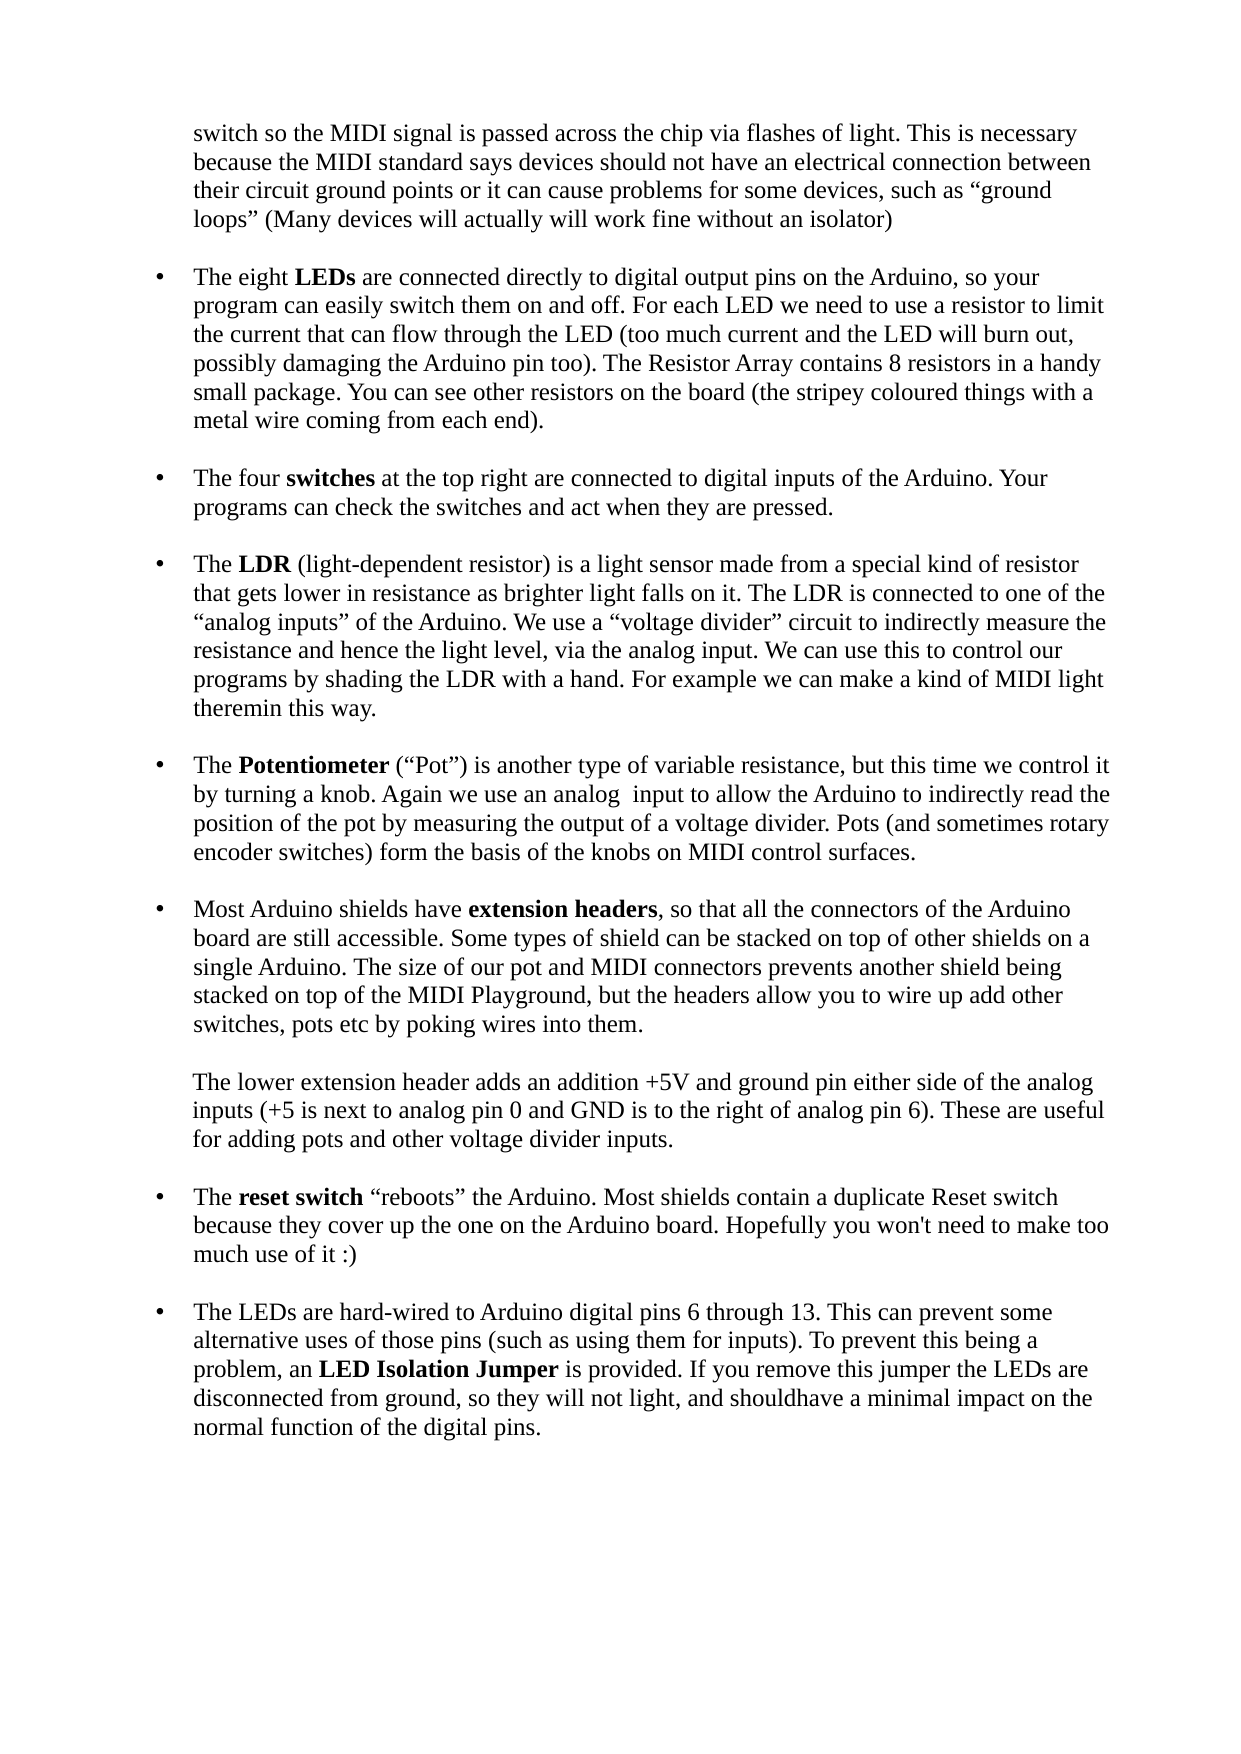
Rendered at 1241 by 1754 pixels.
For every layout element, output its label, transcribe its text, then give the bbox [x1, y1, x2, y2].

list The four switches at the top right are connected to digital inputs of the Arduino. Your programs can check the switches and act when they are pressed. [156, 463, 1122, 521]
list The reset switch “reboots” the Arduino. Most shields contain a duplicate Reset switch because they cover up the one on the Arduino board. Hopefully you won't need to make too much use of it :) [156, 1182, 1122, 1268]
list Most Arduino shields have extension headers, so that all the connectors of the Arduino board are still accessible. Some types of shield can be stacked on top of other shields on a single Arduino. The size of our pot and MIDI connectors prevents another shield being stacked on top of the MIDI Playground, but the headers allow you to wire up add other switches, pots etc by poking wires into them. [156, 894, 1122, 1038]
list The LDR (light-dependent resistor) is a light sensor made from a special kind of resistor that gets lower in resistance as brighter light falls on it. The LDR is connected to one of the “analog inputs” of the Arduino. We use a “voltage divider” circuit to indirectly measure the resistance and hence the light level, via the analog input. We can use this to control our programs by shading the LDR with a hand. For example we can make a kind of MIDI light theremin this way. [156, 549, 1122, 722]
list switch so the MIDI signal is passed across the chip via flashes of light. This is necessary because the MIDI standard says devices should not have an electrical connection between their circuit ground points or it can cause problems for some devices, such as “ground loops” (Many devices will actually will work fine without an isolator) [156, 118, 1122, 233]
list The LEDs are hard-wired to Arduino digital pins 6 through 13. This can prevent some alternative uses of those pins (such as using them for inputs). To prevent this being a problem, an LED Isolation Jumper is provided. If you remove this jumper the LEDs are disconnected from ground, so they will not light, and shouldhave a minimal impact on the normal function of the digital pins. [156, 1297, 1122, 1441]
list The Potentiometer (“Pot”) is another type of variable resistance, but this time we control it by turning a knob. Again we use an analog input to allow the Arduino to indirectly read the position of the pot by measuring the output of a voltage divider. Pots (and sometimes rotary encoder switches) form the basis of the knobs on MIDI control surfaces. [156, 751, 1122, 866]
text The lower extension header adds an addition +5V and ground pin either side of the analog inputs (+5 is next to analog pin 0 and GND is to the right of analog pin 6). These are useful for adding pots and other voltage divider inputs. [192, 1067, 1122, 1153]
list The eight LEDs are connected directly to digital output pins on the Arduino, so your program can easily switch them on and off. For each LED we need to use a resistor to limit the current that can flow through the LED (too much current and the LED will burn out, possibly damaging the Arduino pin too). The Resistor Array contains 8 resistors in a handy small package. You can see other resistors on the board (the stripey coloured things with a metal wire coming from each end). [156, 262, 1122, 434]
